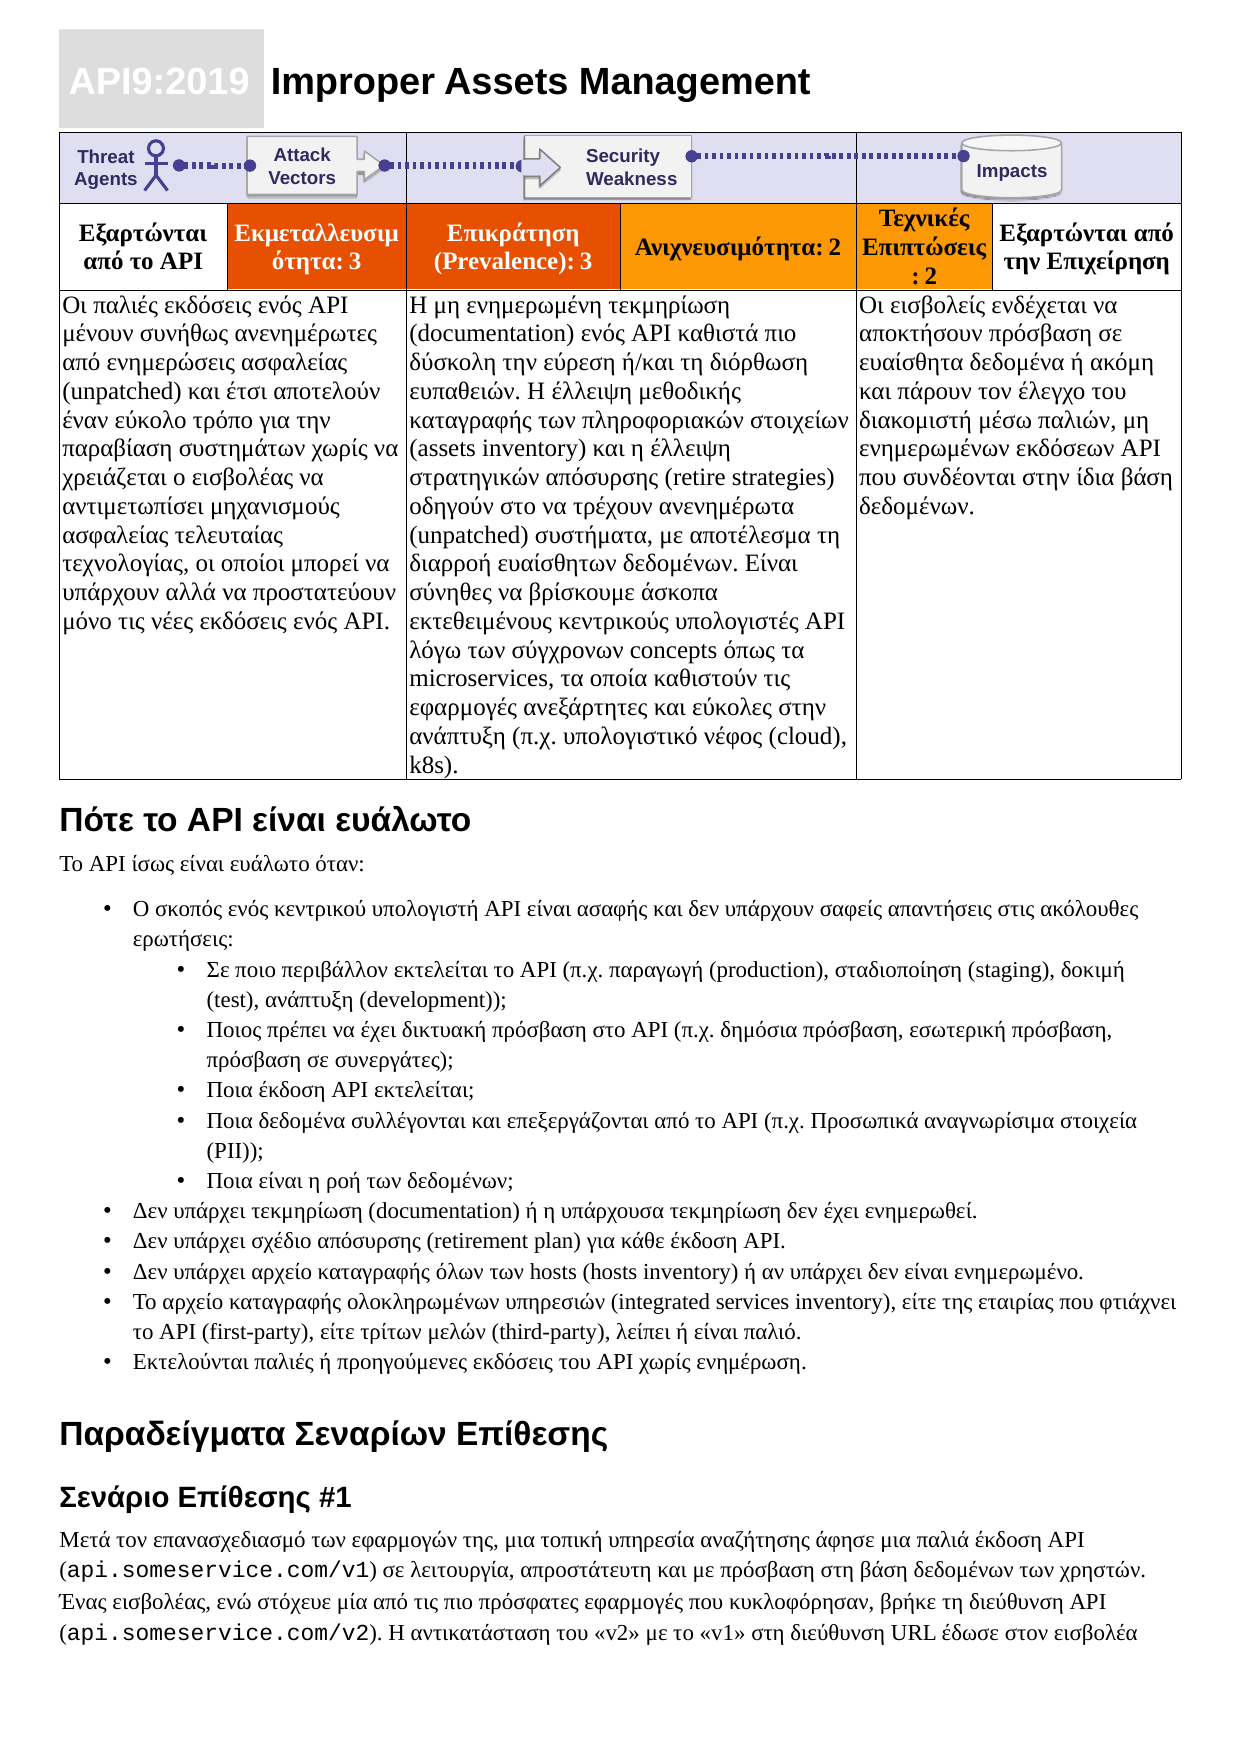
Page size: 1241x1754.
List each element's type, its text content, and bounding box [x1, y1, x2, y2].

table_header [620, 133, 856, 203]
table_header [407, 133, 620, 203]
list Ποια είναι η ροή των δεδομένων; [177, 1167, 1181, 1193]
table_header [857, 133, 992, 203]
list Το αρχείο καταγραφής ολοκληρωμένων υπηρεσιών (integrated services inventory), είτε της εταιρίας που φτιάχνει το API (first-party), είτε τρίτων μελών (third-party), λείπει ή είναι παλιό. [103, 1288, 1181, 1344]
list Ποια έκδοση API εκτελείται; [177, 1077, 1181, 1103]
list Εκτελούνται παλιές ή προηγούμενες εκδόσεις του API χωρίς ενημέρωση. [103, 1348, 1181, 1375]
list Ο σκοπός ενός κεντρικού υπολογιστή API είναι ασαφής και δεν υπάρχουν σαφείς απαντήσεις στις ακόλουθες ερωτήσεις: [103, 895, 1181, 952]
text Το API ίσως είναι ευάλωτο όταν: [59, 851, 1181, 877]
list Ποια δεδομένα συλλέγονται και επεξεργάζονται από το API (π.χ. Προσωπικά αναγνωρίσιμα στοιχεία (PII)); [177, 1107, 1181, 1163]
table_header [227, 133, 406, 203]
list Ποιος πρέπει να έχει δικτυακή πρόσβαση στο API (π.χ. δημόσια πρόσβαση, εσωτερική πρόσβαση, πρόσβαση σε συνεργάτες); [177, 1016, 1181, 1073]
table_cell Οι εισβολείς ενδέχεται να αποκτήσουν πρόσβαση σε ευαίσθητα δεδομένα ή ακόμη και πάρουν τον έλεγχο του διακομιστή μέσω παλιών, μη ενημερωμένων εκδόσεων API που συνδέονται στην ίδια βάση δεδομένων. [857, 291, 1181, 778]
list Δεν υπάρχει σχέδιο απόσυρσης (retirement plan) για κάθε έκδοση API. [103, 1228, 1181, 1254]
table_header [60, 133, 227, 203]
table_cell Ανιχνευσιμότητα: 2 [621, 204, 856, 289]
table_cell Επικράτηση (Prevalence): 3 [407, 204, 620, 289]
subtitle Πότε το API είναι ευάλωτο [59, 799, 1181, 838]
table_cell Εκμεταλλευσιμότητα: 3 [228, 204, 406, 289]
table_cell Η μη ενημερωμένη τεκμηρίωση (documentation) ενός API καθιστά πιο δύσκολη την εύρεση ή/και τη διόρθωση ευπαθειών. Η έλλειψη μεθοδικής καταγραφής των πληροφοριακών στοιχείων (assets inventory) και η έλλειψη στρατηγικών απόσυρσης (retire strategies) οδηγούν στο να τρέχουν ανενημέρωτα (unpatched) συστήματα, με αποτέλεσμα τη διαρροή ευαίσθητων δεδομένων. Είναι σύνηθες να βρίσκουμε άσκοπα εκτεθειμένους κεντρικούς υπολογιστές API λόγω των σύγχρονων concepts όπως τα microservices, τα οποία καθιστούν τις εφαρμογές ανεξάρτητες και εύκολες στην ανάπτυξη (π.χ. υπολογιστικό νέφος (cloud), k8s). [407, 291, 856, 778]
list Δεν υπάρχει αρχείο καταγραφής όλων των hosts (hosts inventory) ή αν υπάρχει δεν είναι ενημερωμένο. [103, 1258, 1181, 1284]
table_cell Οι παλιές εκδόσεις ενός API μένουν συνήθως ανενημέρωτες από ενημερώσεις ασφαλείας (unpatched) και έτσι αποτελούν έναν εύκολο τρόπο για την παραβίαση συστημάτων χωρίς να χρειάζεται ο εισβολέας να αντιμετωπίσει μηχανισμούς ασφαλείας τελευταίας τεχνολογίας, οι οποίοι μπορεί να υπάρχουν αλλά να προστατεύουν μόνο τις νέες εκδόσεις ενός API. [60, 291, 406, 778]
text Μετά τον επανασχεδιασμό των εφαρμογών της, μια τοπική υπηρεσία αναζήτησης άφησε μια παλιά έκδοση API (api.someservice.com/v1) σε λειτουργία, απροστάτευτη και με πρόσβαση στη βάση δεδομένων των χρηστών. Ένας εισβολέας, ενώ στόχευε μία από τις πιο πρόσφατες εφαρμογές που κυκλοφόρησαν, βρήκε τη διεύθυνση API (api.someservice.com/v2). Η αντικατάσταση του «v2» με το «v1» στη διεύθυνση URL έδωσε στον εισβολέα [59, 1526, 1181, 1647]
list Δεν υπάρχει τεκμηρίωση (documentation) ή η υπάρχουσα τεκμηρίωση δεν έχει ενημερωθεί. [103, 1197, 1181, 1224]
table_cell Εξαρτώνται από το API [60, 204, 227, 289]
subtitle Σενάριο Επίθεσης #1 [59, 1480, 1181, 1513]
table_cell Τεχνικές Επιπτώσεις: 2 [857, 204, 992, 289]
table_cell Εξαρτώνται από την Επιχείρηση [993, 204, 1181, 289]
subtitle Παραδείγματα Σεναρίων Επίθεσης [59, 1414, 1181, 1453]
table_header [992, 133, 1181, 203]
list Σε ποιο περιβάλλον εκτελείται το API (π.χ. παραγωγή (production), σταδιοποίηση (staging), δοκιμή (test), ανάπτυξη (development)); [177, 956, 1181, 1012]
